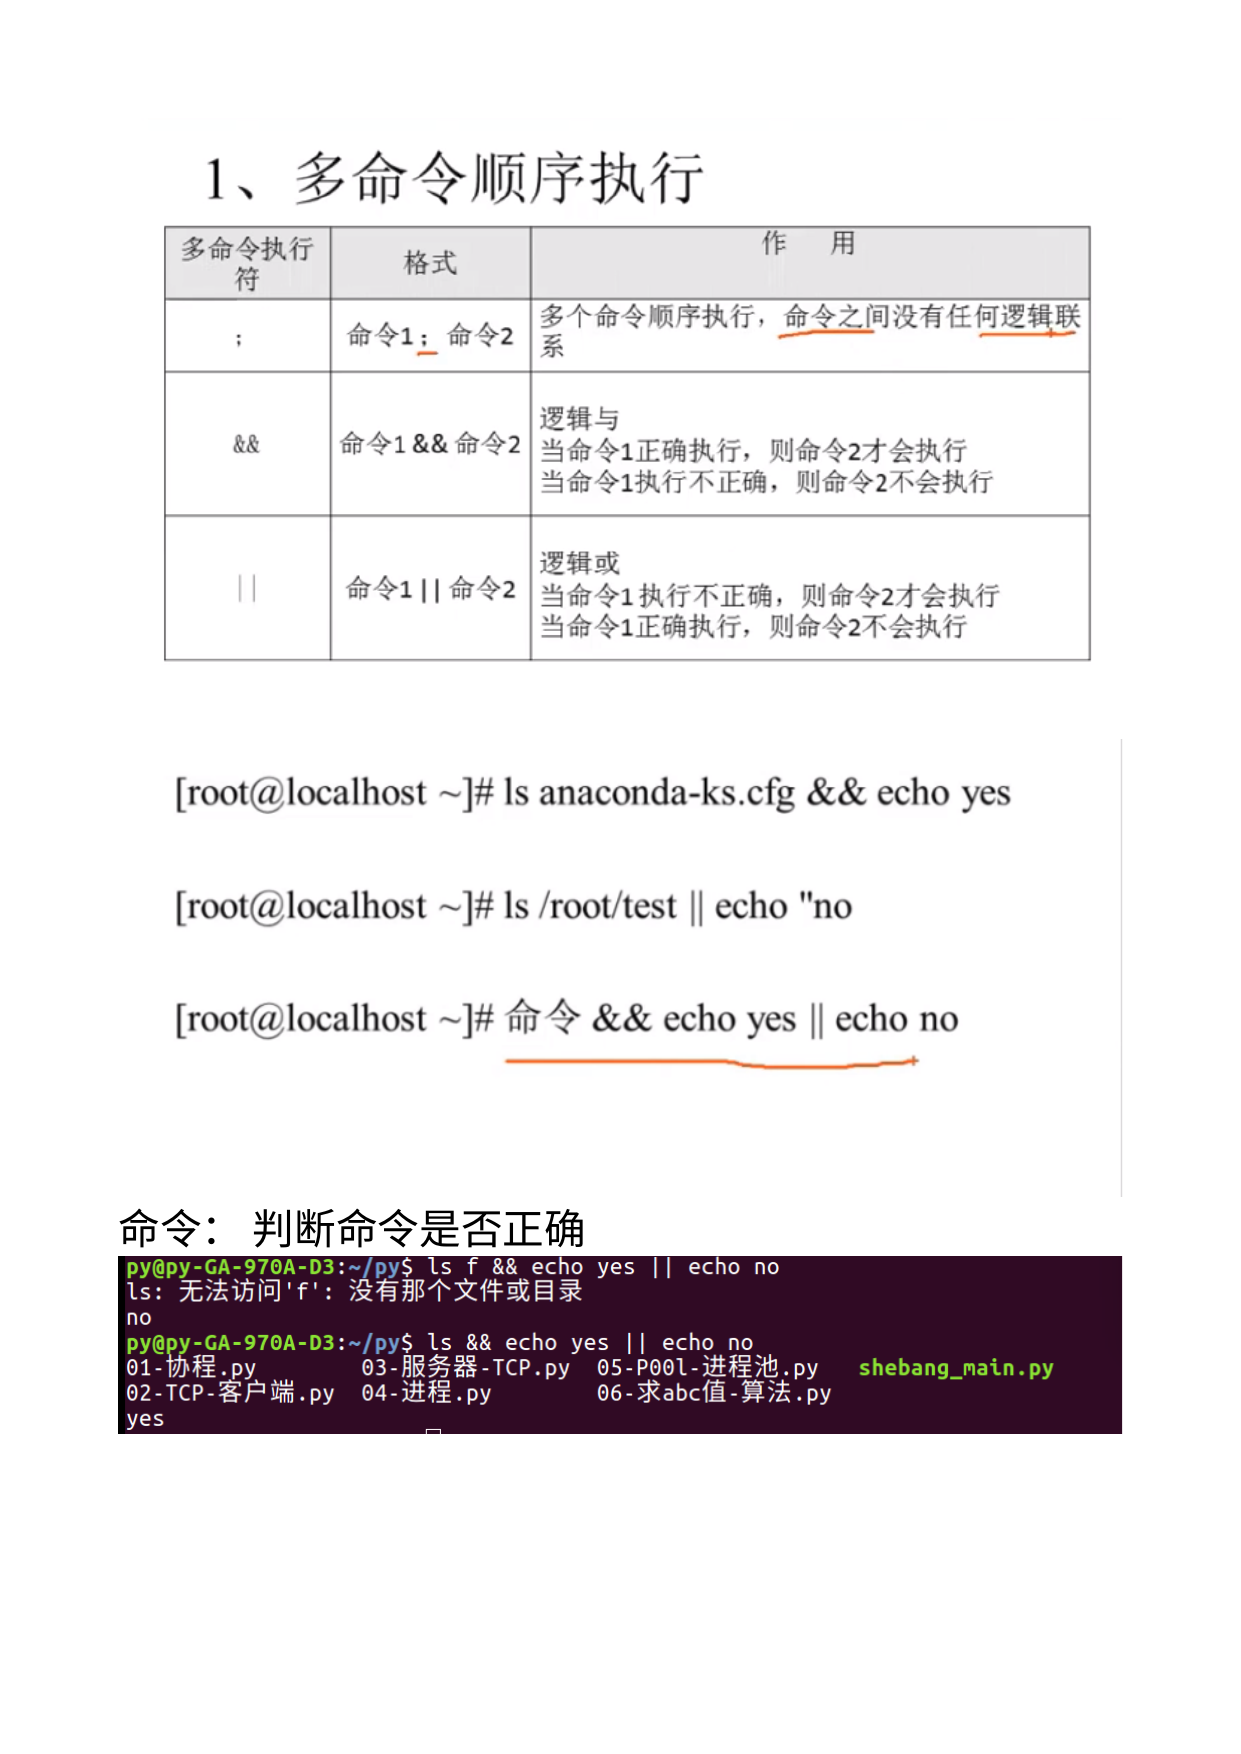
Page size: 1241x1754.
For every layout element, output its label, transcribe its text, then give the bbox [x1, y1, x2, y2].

text 命令： 判断命令是否正确 [118, 1197, 1122, 1256]
picture [118, 118, 1123, 692]
picture [118, 739, 1123, 1197]
picture [118, 1256, 1123, 1434]
